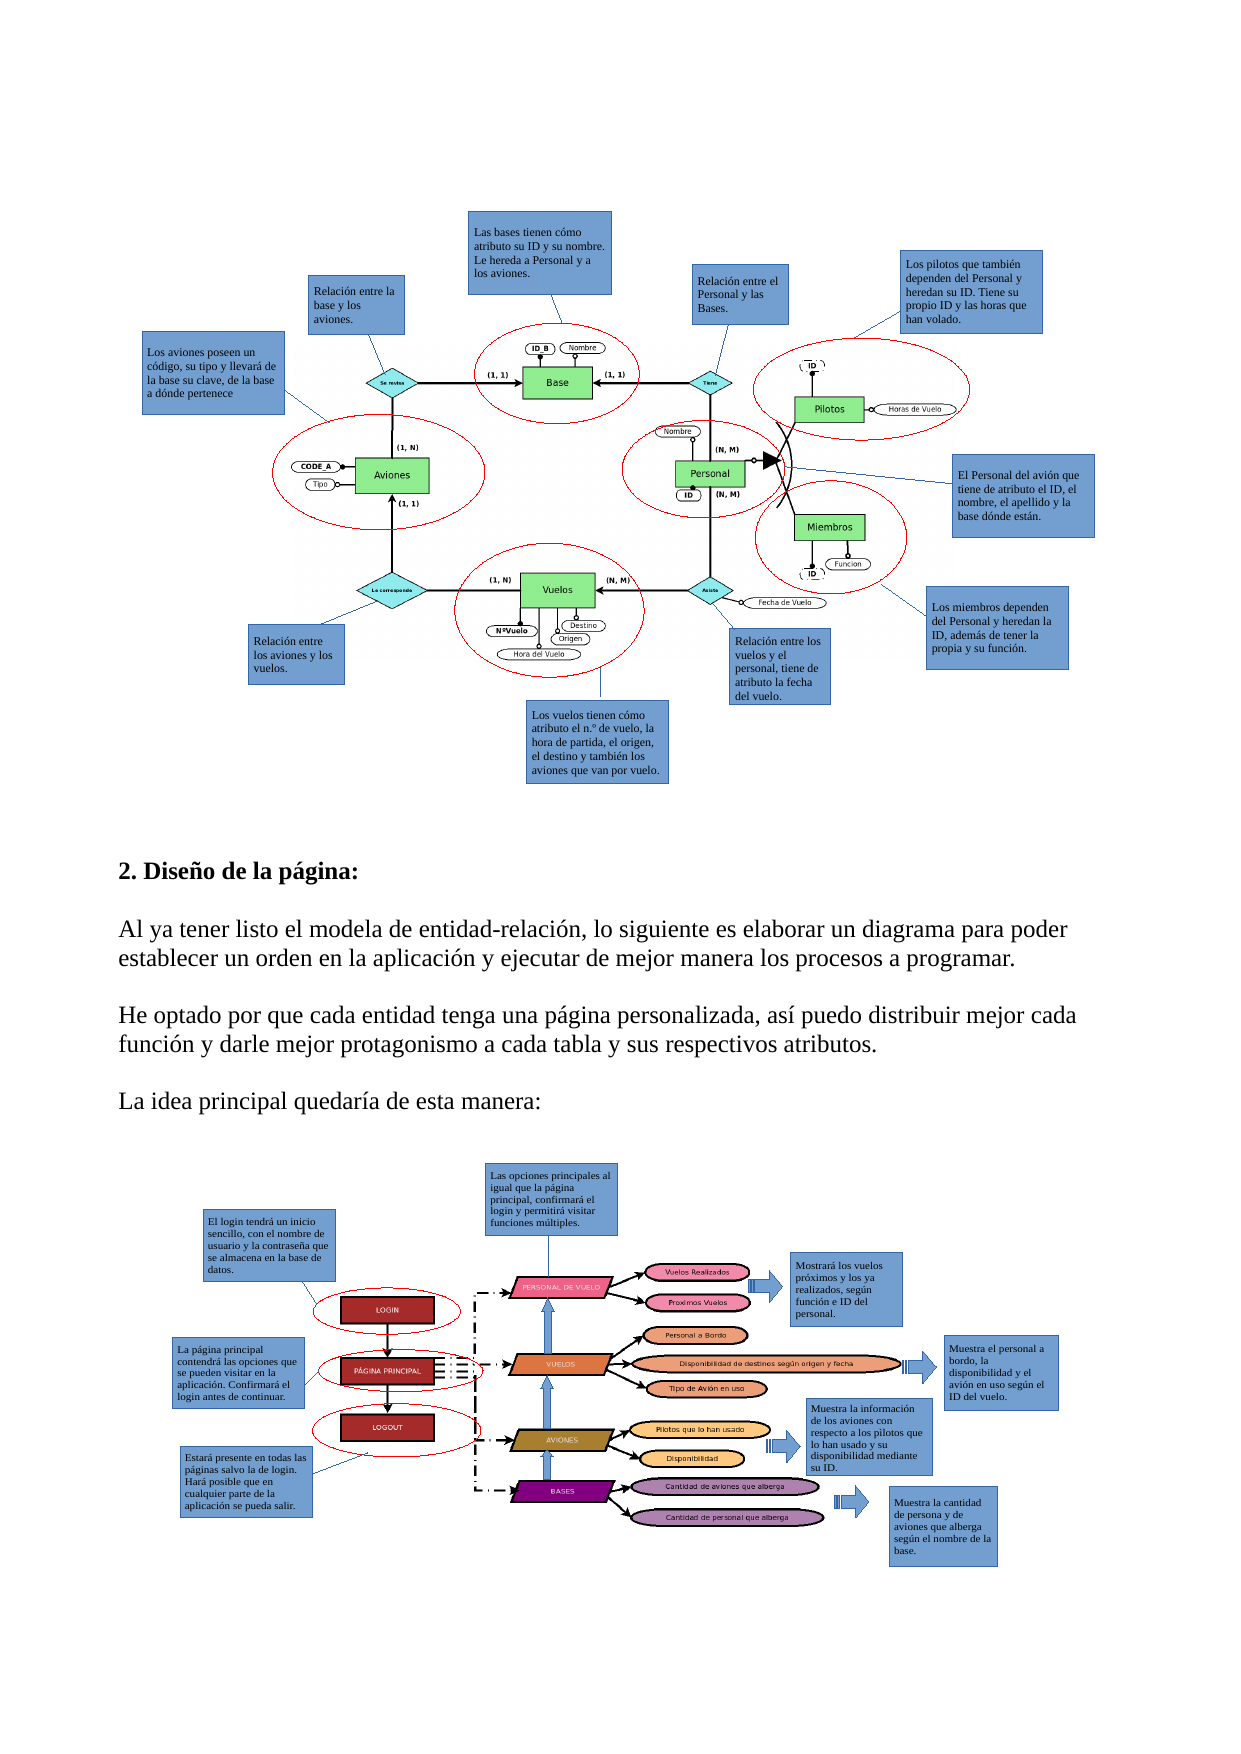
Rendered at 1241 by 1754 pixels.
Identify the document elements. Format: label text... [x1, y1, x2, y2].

text Al ya tener listo el modela de entidad-relación, lo siguiente es elaborar un diagrama para poder establecer un orden en la aplicación y ejecutar de mejor manera los procesos a programar. [118, 914, 1122, 971]
text La idea principal quedaría de esta manera: [118, 1086, 1122, 1115]
text He optado por que cada entidad tenga una página personalizada, así puedo distribuir mejor cada función y darle mejor protagonismo a cada tabla y sus respectivos atributos. [118, 1000, 1122, 1058]
text 2. Diseño de la página: [118, 828, 1122, 885]
